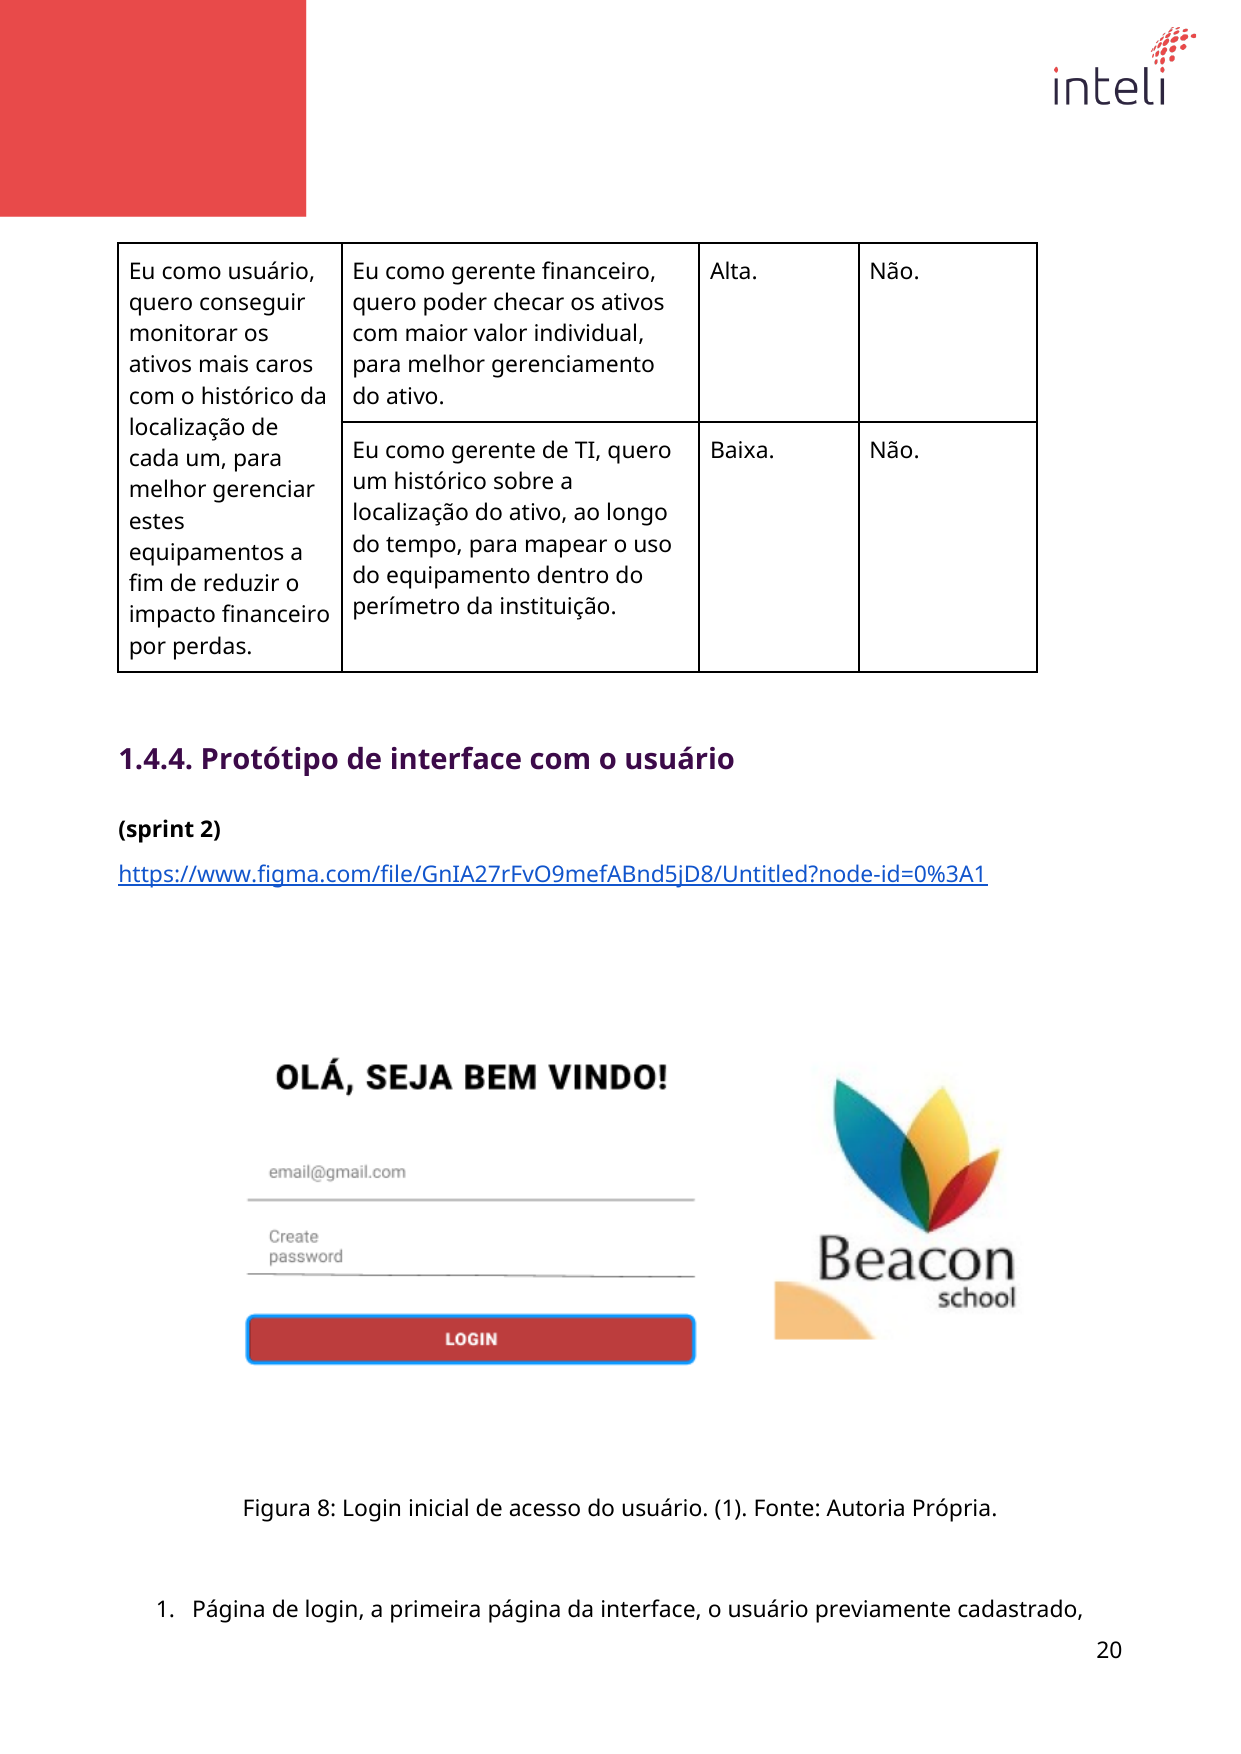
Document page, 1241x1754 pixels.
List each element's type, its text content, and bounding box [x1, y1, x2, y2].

table_cell Não. [860, 244, 1036, 421]
table_cell Não. [860, 423, 1036, 671]
table_cell Alta. [700, 244, 858, 421]
table_cell Eu como usuário, quero conseguir monitorar os ativos mais caros com o histórico da localização de cada um, para melhor gerenciar estes equipamentos a fim de reduzir o impacto financeiro por perdas. [119, 244, 341, 671]
list Página de login, a primeira página da interface, o usuário previamente cadastrado, [156, 1593, 1122, 1624]
table_cell Eu como gerente de TI, quero um histórico sobre a localização do ativo, ao longo do tempo, para mapear o uso do equipamento dentro do perímetro da instituição. [343, 423, 698, 671]
subtitle (sprint 2) [118, 813, 1122, 844]
picture [1054, 27, 1197, 105]
table_cell Baixa. [700, 423, 858, 671]
picture [118, 910, 1123, 1471]
text https://www.figma.com/file/GnIA27rFvO9mefABnd5jD8/Untitled?node-id=0%3A1 [118, 857, 1122, 889]
table_cell Eu como gerente financeiro, quero poder checar os ativos com maior valor individual, para melhor gerenciamento do ativo. [343, 244, 698, 421]
text Figura 8: Login inicial de acesso do usuário. (1). Fonte: Autoria Própria. [118, 1492, 1122, 1523]
subtitle 1.4.4. Protótipo de interface com o usuário [118, 738, 1122, 778]
picture [0, 0, 307, 217]
